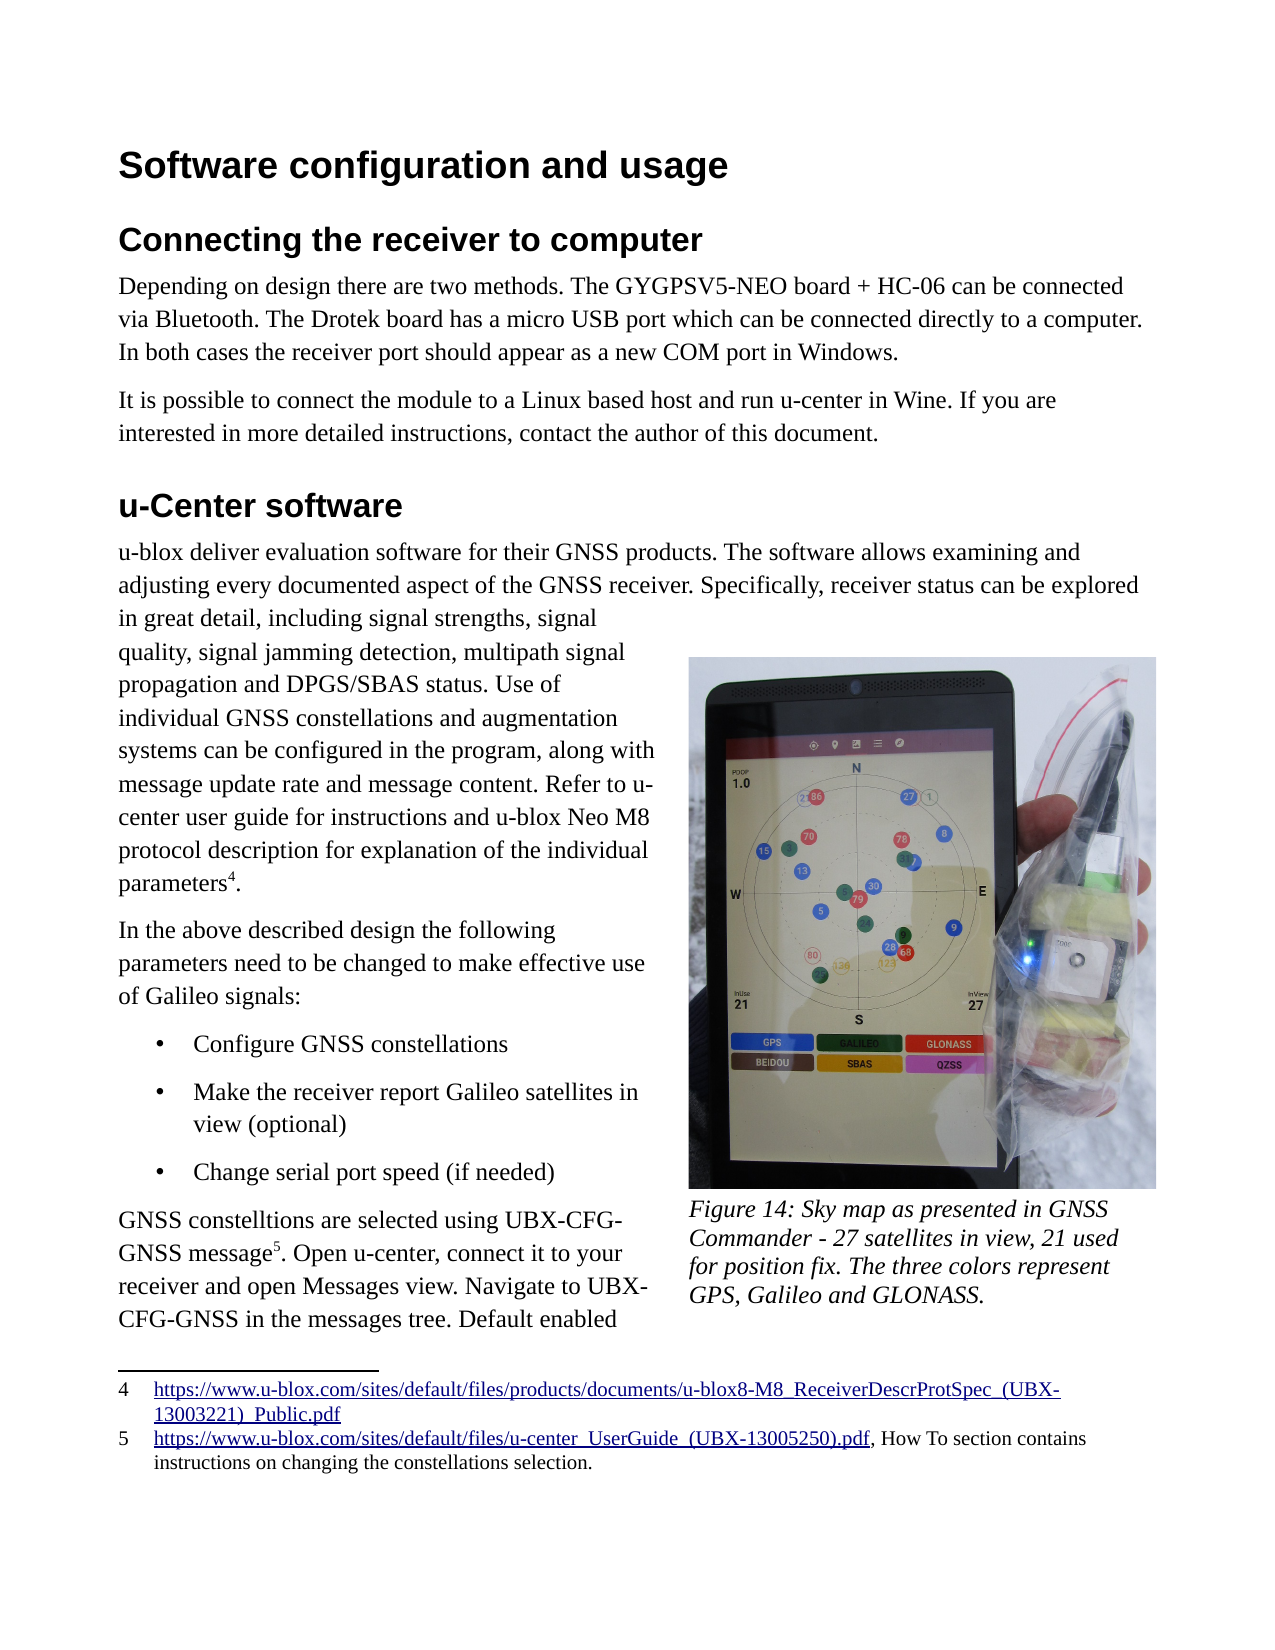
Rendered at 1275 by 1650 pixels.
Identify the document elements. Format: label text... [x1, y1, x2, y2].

subtitle u-Center software [118, 486, 1157, 525]
text https://www.u-blox.com/sites/default/files/products/documents/u-blox8-M8_ReceiverDescrProtSpec_(UBX-13003221)_Public.pdf [118, 1377, 1157, 1426]
subtitle Software configuration and usage [118, 143, 1157, 187]
list Configure GNSS constellations [156, 1029, 688, 1058]
subtitle Connecting the receiver to computer [118, 220, 1157, 259]
list Change serial port speed (if needed) [156, 1157, 688, 1186]
text https://www.u-blox.com/sites/default/files/u-center_UserGuide_(UBX-13005250).pdf, How To section contains instructions on changing the constellations selection. [118, 1426, 1157, 1474]
text u-blox deliver evaluation software for their GNSS products. The software allows examining and adjusting every documented aspect of the GNSS receiver. Specifically, receiver status can be explored in great detail, including signal strengths, signal quality, signal jamming detection, multipath signal propagation and DPGS/SBAS status. Use of individual GNSS constellations and augmentation systems can be configured in the program, along with message update rate and message content. Refer to u-center user guide for instructions and u-blox Neo M8 protocol description for explanation of the individual parameters. [118, 537, 1157, 896]
text [688, 1309, 1156, 1341]
text Figure 14: Sky map as presented in GNSS Commander - 27 satellites in view, 21 used for position fix. The three colors represent GPS, Galileo and GLONASS. [688, 1189, 1156, 1309]
text It is possible to connect the module to a Linux based host and run u-center in Wine. If you are interested in more detailed instructions, contact the author of this document. [118, 385, 1157, 447]
list Make the receiver report Galileo satellites in view (optional) [156, 1077, 688, 1138]
text In the above described design the following parameters need to be changed to make effective use of Galileo signals: [118, 915, 688, 1010]
text GNSS constelltions are selected using UBX-CFG-GNSS message. Open u-center, connect it to your receiver and open Messages view. Navigate to UBX-CFG-GNSS in the messages tree. Default enabled [118, 1205, 688, 1333]
text Depending on design there are two methods. The GYGPSV5-NEO board + HC-06 can be connected via Bluetooth. The Drotek board has a micro USB port which can be connected directly to a computer. In both cases the receiver port should appear as a new COM port in Windows. [118, 271, 1157, 366]
picture [688, 657, 1157, 1189]
